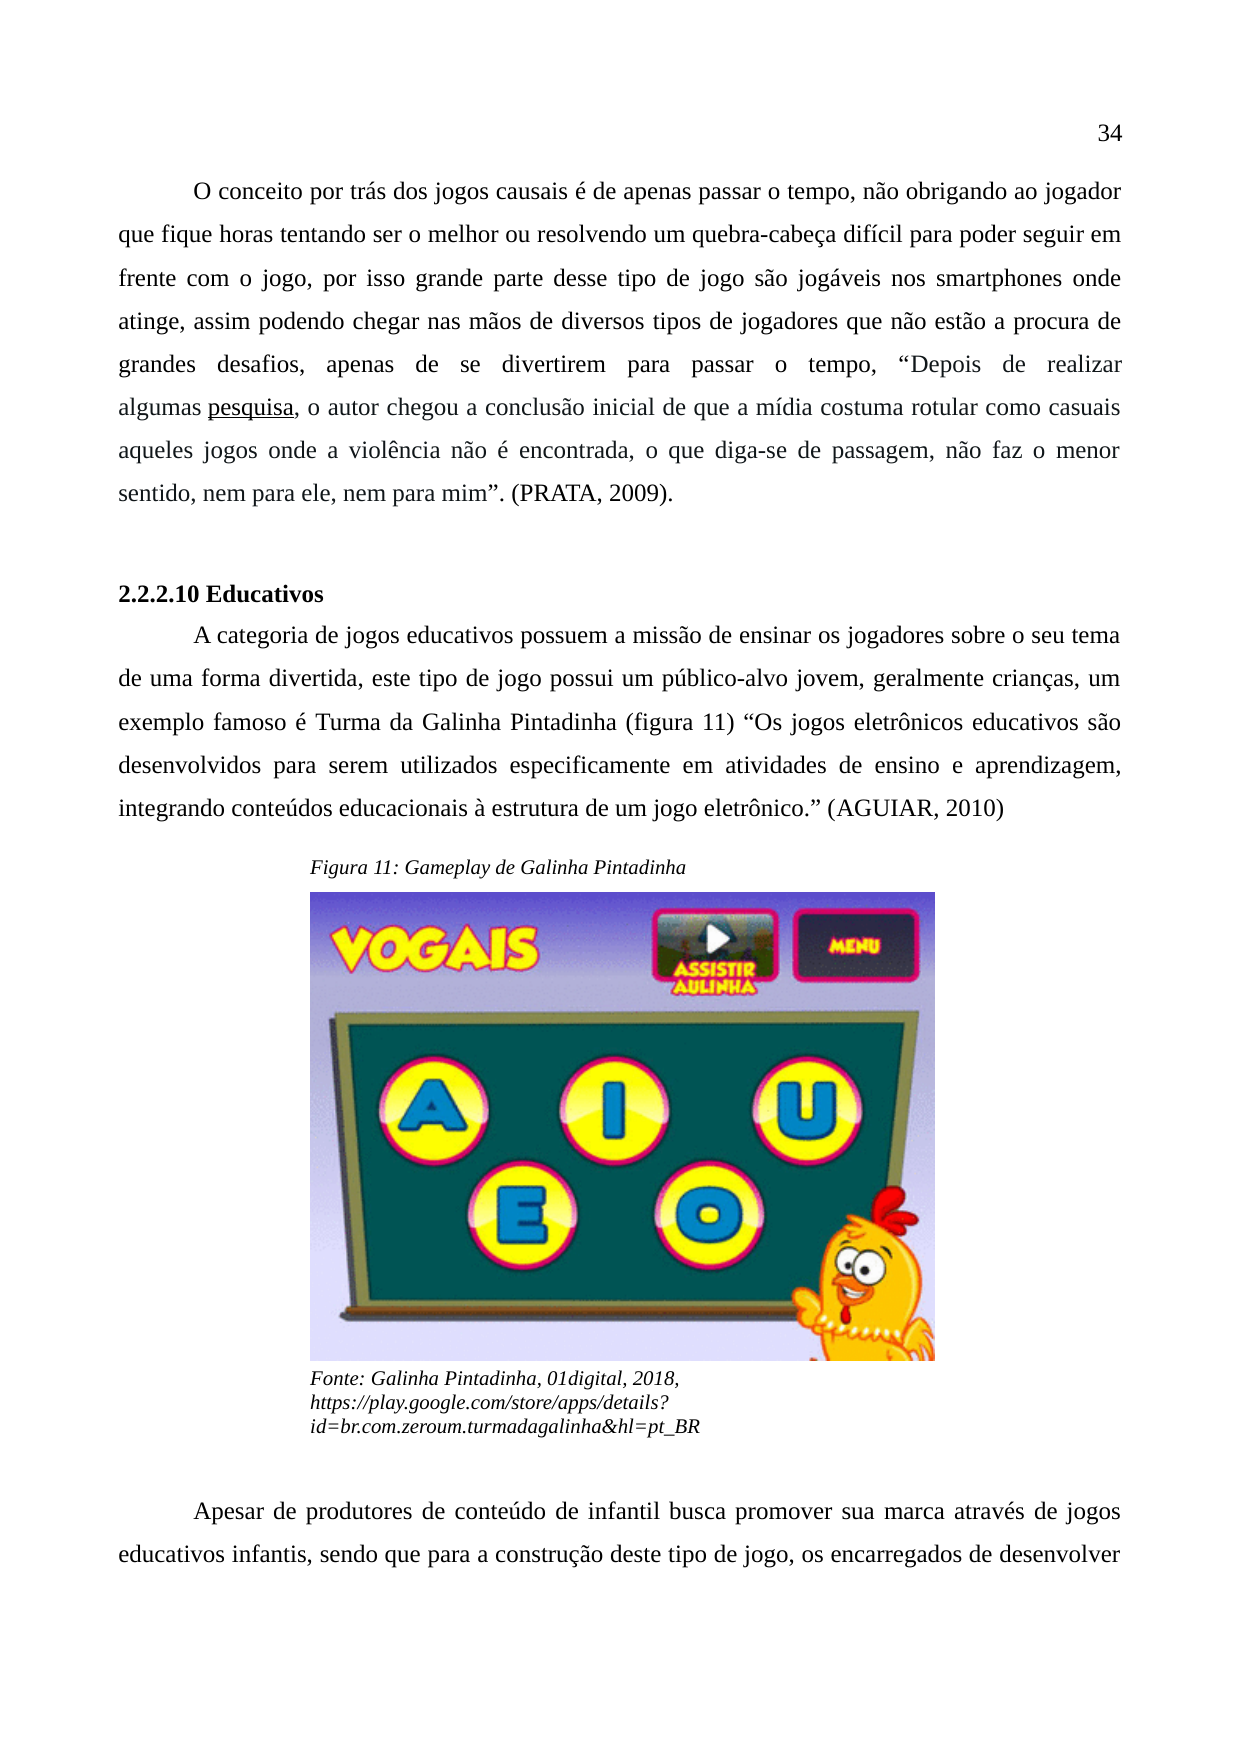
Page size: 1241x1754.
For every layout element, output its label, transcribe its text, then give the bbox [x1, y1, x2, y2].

text O conceito por trás dos jogos causais é de apenas passar o tempo, não obrigando ao jogador que fique horas tentando ser o melhor ou resolvendo um quebra-cabeça difícil para poder seguir em frente com o jogo, por isso grande parte desse tipo de jogo são jogáveis nos smartphones onde atinge, assim podendo chegar nas mãos de diversos tipos de jogadores que não estão a procura de grandes desafios, apenas de se divertirem para passar o tempo, “Depois de realizar algumas pesquisa, o autor chegou a conclusão inicial de que a mídia costuma rotular como casuais aqueles jogos onde a violência não é encontrada, o que diga-se de passagem, não faz o menor sentido, nem para ele, nem para mim”. (PRATA, 2009). [118, 176, 1122, 507]
picture [310, 892, 935, 1361]
text A categoria de jogos educativos possuem a missão de ensinar os jogadores sobre o seu tema de uma forma divertida, este tipo de jogo possui um público-alvo jovem, geralmente crianças, um exemplo famoso é Turma da Galinha Pintadinha (figura 11) “Os jogos eletrônicos educativos são desenvolvidos para serem utilizados especificamente em atividades de ensino e aprendizagem, integrando conteúdos educacionais à estrutura de um jogo eletrônico.” (Aguiar, 2010) [118, 620, 1122, 822]
text Apesar de produtores de conteúdo de infantil busca promover sua marca através de jogos educativos infantis, sendo que para a construção deste tipo de jogo, os encarregados de desenvolver [118, 1496, 1122, 1568]
subtitle 2.2.2.10 Educativos [118, 579, 1122, 608]
text Fonte: Galinha Pintadinha, 01digital, 2018, https://play.google.com/store/apps/details?id=br.com.zeroum.turmadagalinha&hl=pt_BR [310, 1361, 935, 1438]
text Figura 11: Gameplay de Galinha Pintadinha [310, 851, 935, 892]
